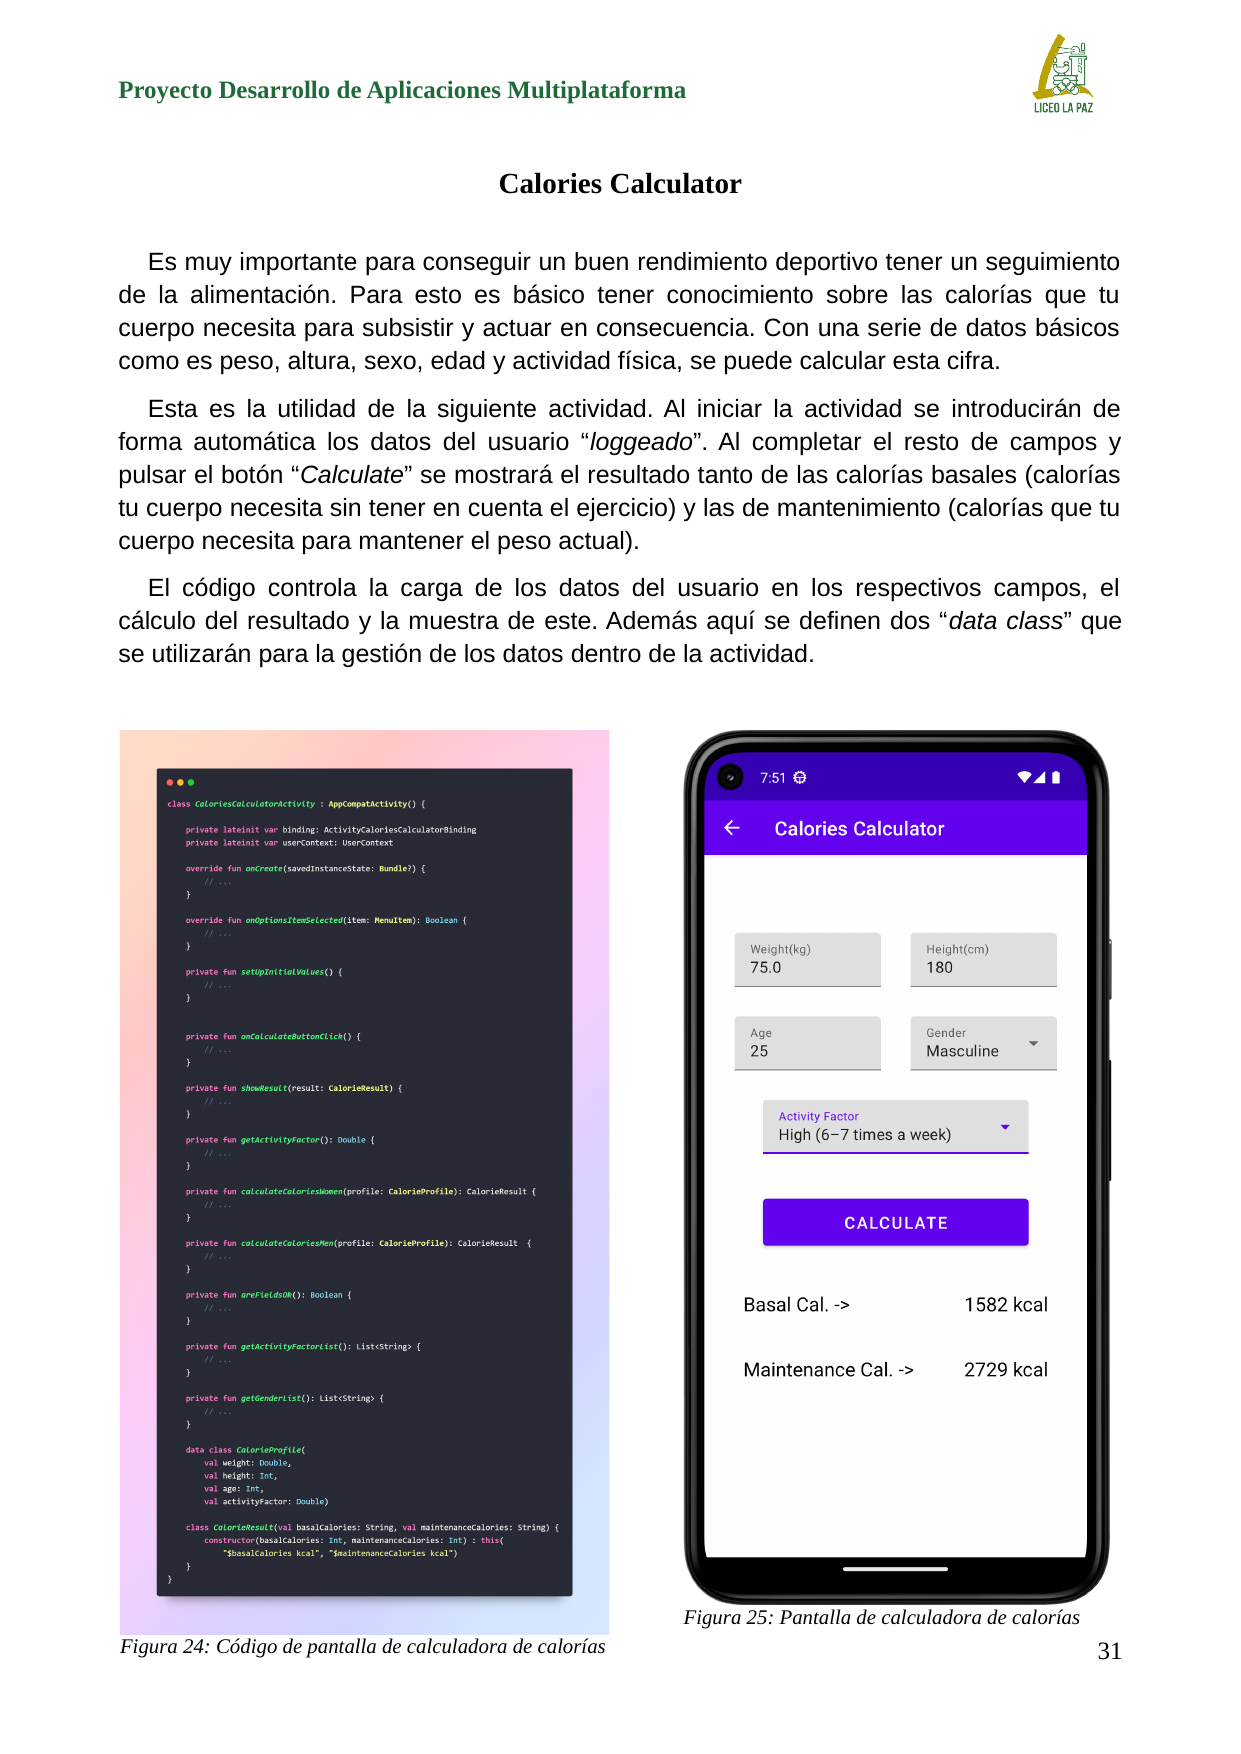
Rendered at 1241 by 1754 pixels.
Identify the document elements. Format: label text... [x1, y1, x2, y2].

picture [119, 730, 610, 1635]
text Figura 24: Código de pantalla de calculadora de calorías [120, 1635, 609, 1658]
text Esta es la utilidad de la siguiente actividad. Al iniciar la actividad se introducirán de forma automática los datos del usuario “loggeado”. Al completar el resto de campos y pulsar el botón “Calculate” se mostrará el resultado tanto de las calorías basales (calorías tu cuerpo necesita sin tener en cuenta el ejercicio) y las de mantenimiento (calorías que tu cuerpo necesita para mantener el peso actual). [118, 393, 1122, 554]
text Es muy importante para conseguir un buen rendimiento deportivo tener un seguimiento de la alimentación. Para esto es básico tener conocimiento sobre las calorías que tu cuerpo necesita para subsistir y actuar en consecuencia. Con una serie de datos básicos como es peso, altura, sexo, edad y actividad física, se puede calcular esta cifra. [118, 247, 1122, 375]
subtitle Calories Calculator [118, 166, 1122, 199]
picture [1025, 26, 1100, 121]
text Figura 25: Pantalla de calculadora de calorías [683, 1605, 1112, 1629]
text El código controla la carga de los datos del usuario en los respectivos campos, el cálculo del resultado y la muestra de este. Además aquí se definen dos “data class” que se utilizarán para la gestión de los datos dentro de la actividad. [118, 573, 1122, 668]
picture [683, 730, 1112, 1605]
